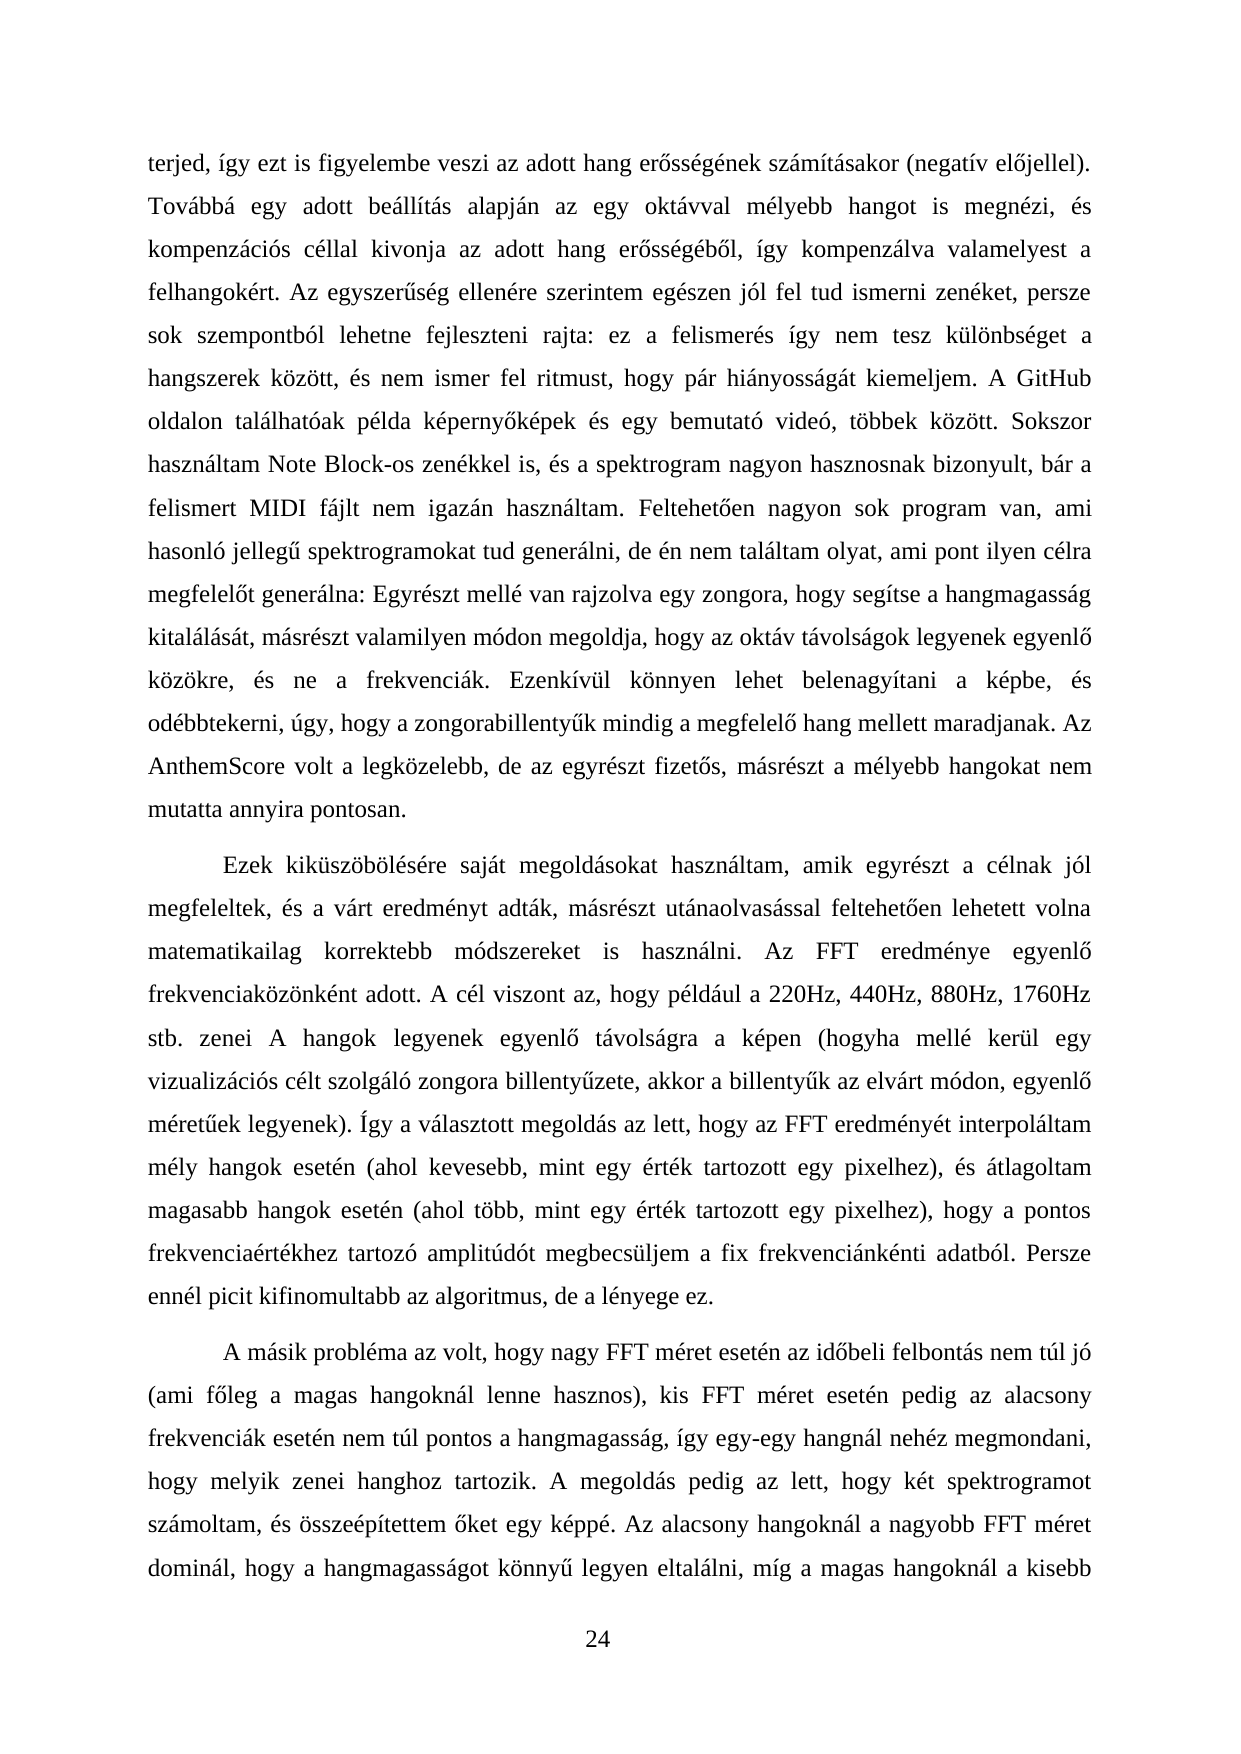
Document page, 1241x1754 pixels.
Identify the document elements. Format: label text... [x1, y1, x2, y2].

text A másik probléma az volt, hogy nagy FFT méret esetén az időbeli felbontás nem túl jó (ami főleg a magas hangoknál lenne hasznos), kis FFT méret esetén pedig az alacsony frekvenciák esetén nem túl pontos a hangmagasság, így egy-egy hangnál nehéz megmondani, hogy melyik zenei hanghoz tartozik. A megoldás pedig az lett, hogy két spektrogramot számoltam, és összeépítettem őket egy képpé. Az alacsony hangoknál a nagyobb FFT méret dominál, hogy a hangmagasságot könnyű legyen eltalálni, míg a magas hangoknál a kisebb [148, 1337, 1092, 1581]
text terjed, így ezt is figyelembe veszi az adott hang erősségének számításakor (negatív előjellel). Továbbá egy adott beállítás alapján az egy oktávval mélyebb hangot is megnézi, és kompenzációs céllal kivonja az adott hang erősségéből, így kompenzálva valamelyest a felhangokért. Az egyszerűség ellenére szerintem egészen jól fel tud ismerni zenéket, persze sok szempontból lehetne fejleszteni rajta: ez a felismerés így nem tesz különbséget a hangszerek között, és nem ismer fel ritmust, hogy pár hiányosságát kiemeljem. A GitHub oldalon találhatóak példa képernyőképek és egy bemutató videó, többek között. Sokszor használtam Note Block-os zenékkel is, és a spektrogram nagyon hasznosnak bizonyult, bár a felismert MIDI fájlt nem igazán használtam. Feltehetően nagyon sok program van, ami hasonló jellegű spektrogramokat tud generálni, de én nem találtam olyat, ami pont ilyen célra megfelelőt generálna: Egyrészt mellé van rajzolva egy zongora, hogy segítse a hangmagasság kitalálását, másrészt valamilyen módon megoldja, hogy az oktáv távolságok legyenek egyenlő közökre, és ne a frekvenciák. Ezenkívül könnyen lehet belenagyítani a képbe, és odébbtekerni, úgy, hogy a zongorabillentyűk mindig a megfelelő hang mellett maradjanak. Az AnthemScore volt a legközelebb, de az egyrészt fizetős, másrészt a mélyebb hangokat nem mutatta annyira pontosan. [148, 148, 1092, 823]
text Ezek kiküszöbölésére saját megoldásokat használtam, amik egyrészt a célnak jól megfeleltek, és a várt eredményt adták, másrészt utánaolvasással feltehetően lehetett volna matematikailag korrektebb módszereket is használni. Az FFT eredménye egyenlő frekvenciaközönként adott. A cél viszont az, hogy például a 220Hz, 440Hz, 880Hz, 1760Hz stb. zenei A hangok legyenek egyenlő távolságra a képen (hogyha mellé kerül egy vizualizációs célt szolgáló zongora billentyűzete, akkor a billentyűk az elvárt módon, egyenlő méretűek legyenek). Így a választott megoldás az lett, hogy az FFT eredményét interpoláltam mély hangok esetén (ahol kevesebb, mint egy érték tartozott egy pixelhez), és átlagoltam magasabb hangok esetén (ahol több, mint egy érték tartozott egy pixelhez), hogy a pontos frekvenciaértékhez tartozó amplitúdót megbecsüljem a fix frekvenciánkénti adatból. Persze ennél picit kifinomultabb az algoritmus, de a lényege ez. [148, 850, 1092, 1310]
